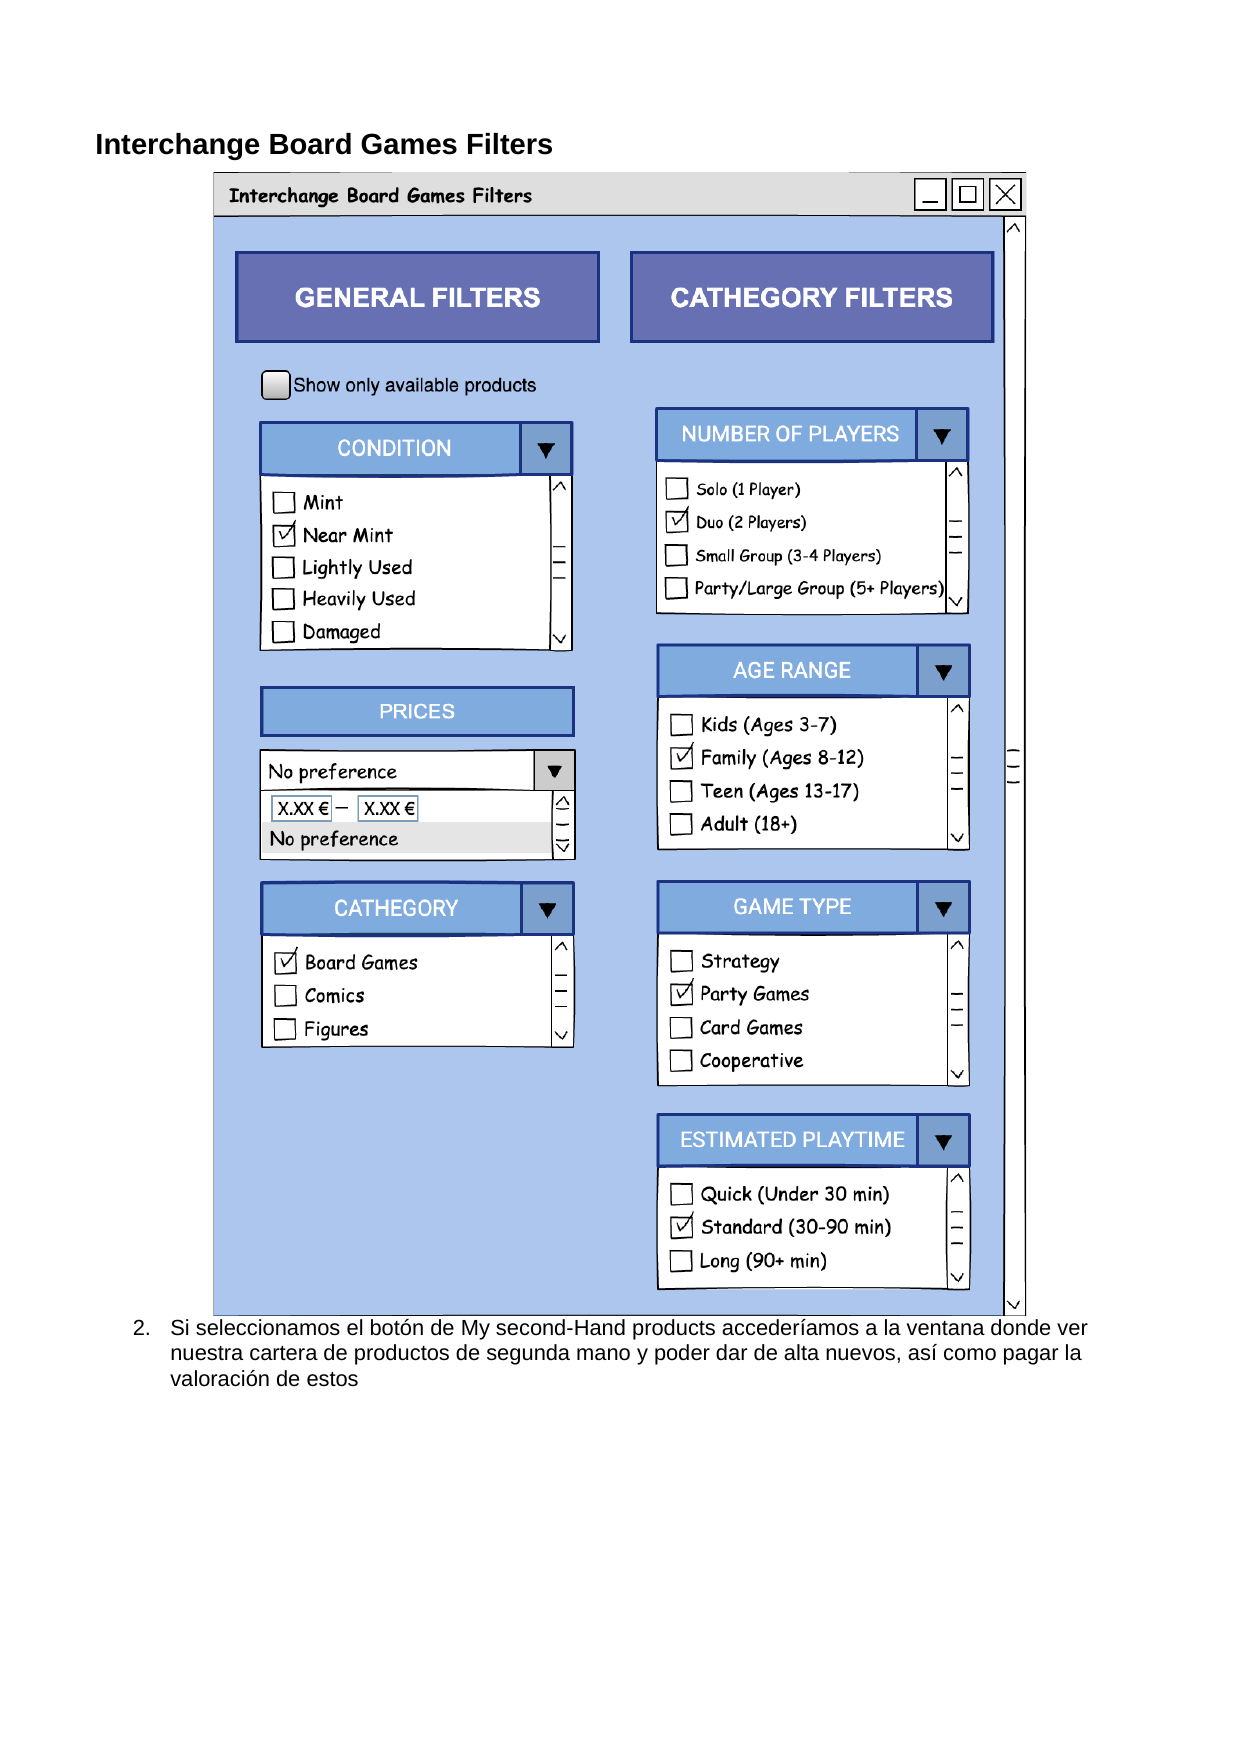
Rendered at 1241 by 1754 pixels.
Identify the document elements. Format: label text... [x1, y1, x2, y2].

list Si seleccionamos el botón de My second-Hand products accederíamos a la ventana donde ver nuestra cartera de productos de segunda mano y poder dar de alta nuevos, así como pagar la valoración de estos [133, 173, 1145, 1391]
subtitle Interchange Board Games Filters [95, 127, 1145, 160]
